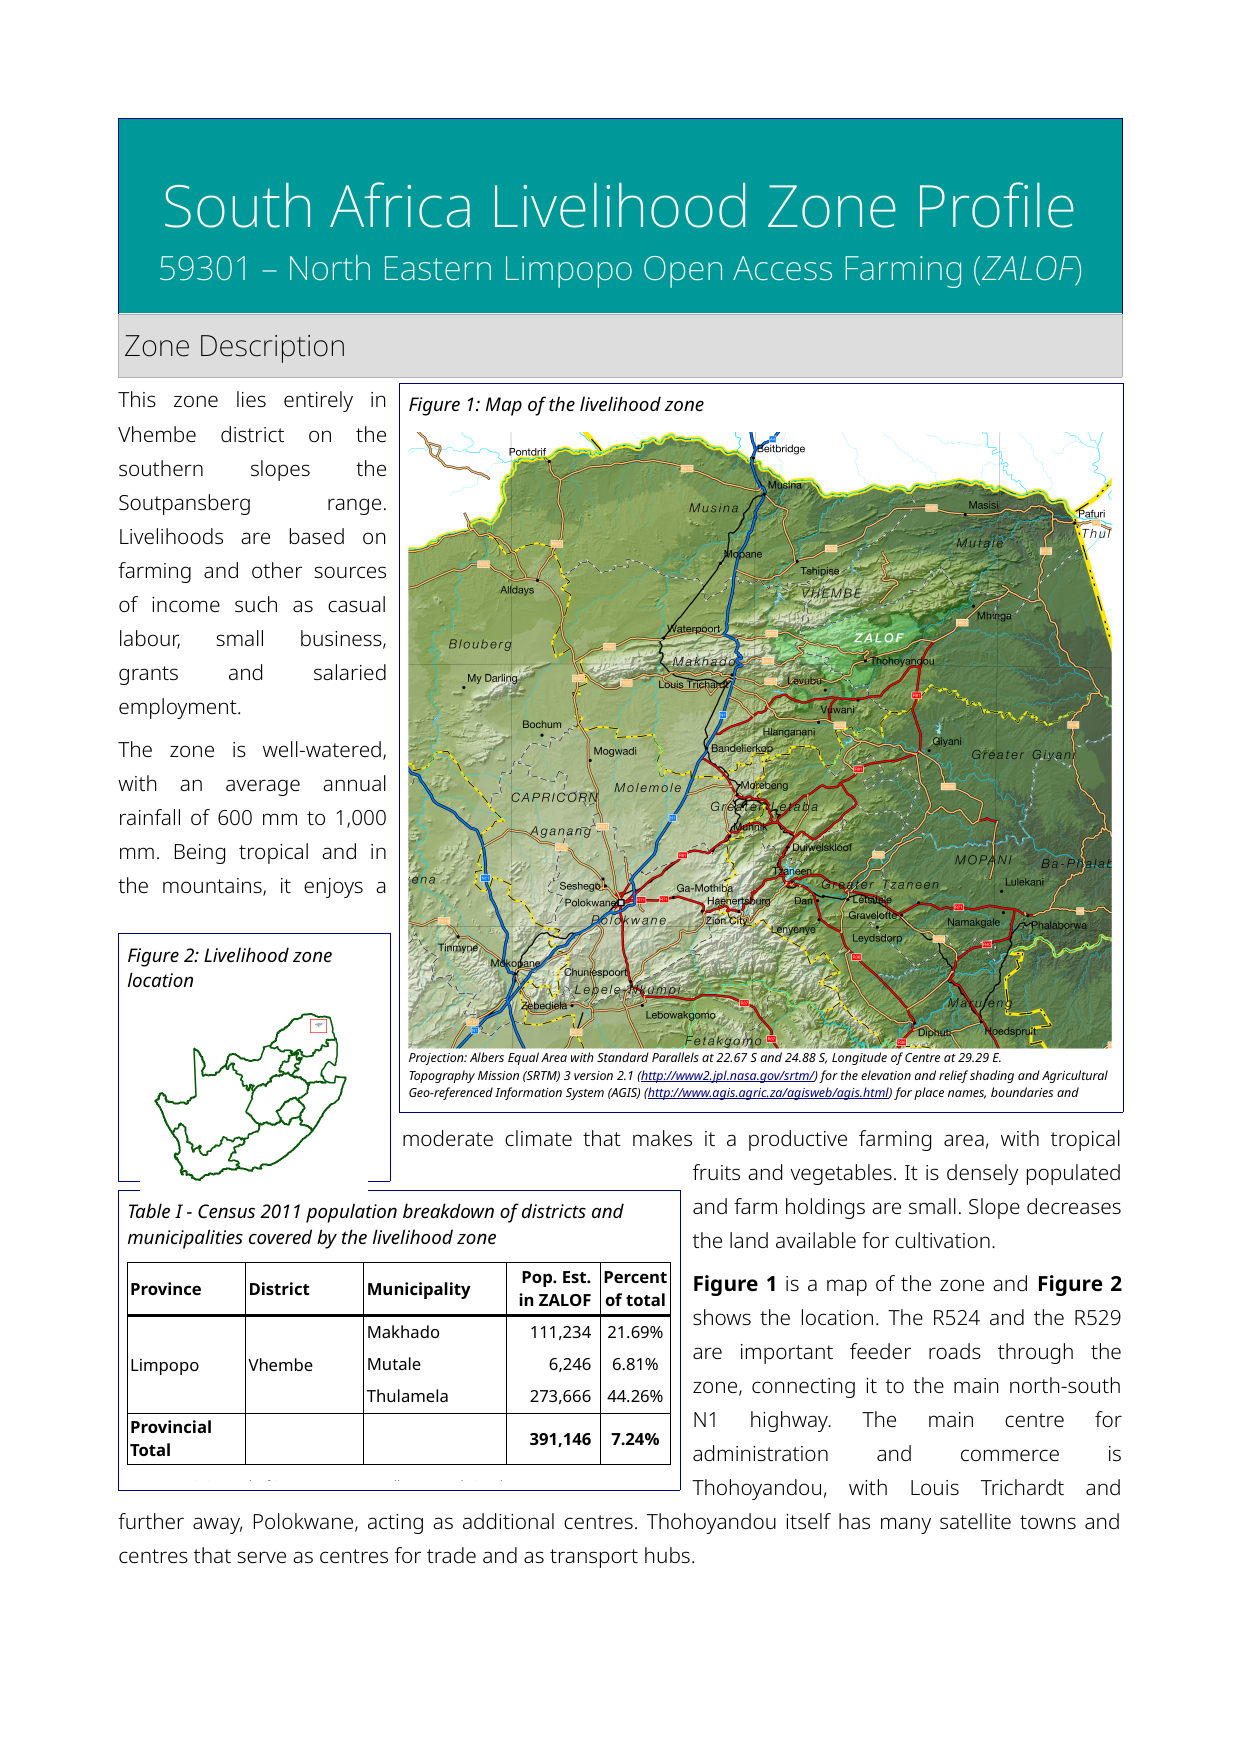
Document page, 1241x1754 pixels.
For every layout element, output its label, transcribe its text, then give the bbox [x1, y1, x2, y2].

table_header Province [128, 1263, 245, 1314]
table_cell Limpopo [128, 1317, 245, 1412]
text Sources of data: Open Street Map, Highways (http://wiki.openstreetmap.org/wiki/Planet.osm) for the road lines, Shuttle Radar Topography Mission (SRTM) 3 version 2.1 (http://www2.jpl.nasa.gov/srtm/) for the elevation and relief shading and Agricultural Geo-referenced Information System (AGIS) (http://www.agis.agric.za/agisweb/agis.html) for place names, boundaries and rivers. [408, 1067, 1114, 1103]
table_cell 6.81% [601, 1347, 670, 1380]
text The zone is well-watered, with an average annual rainfall of 600 mm to 1,000 mm. Being tropical and in the mountains, it enjoys a moderate climate that makes it a productive farming area, with tropical fruits and vegetables. It is densely populated and farm holdings are small. Slope decreases the land available for cultivation. [119, 1191, 680, 1490]
table_cell 273,666 [507, 1380, 600, 1412]
text Table I - Census 2011 population breakdown of districts and municipalities covered by the livelihood zone [127, 1199, 671, 1250]
table_cell 391,146 [507, 1414, 600, 1464]
text The zone is well-watered, with an average annual rainfall of 600 mm to 1,000 mm. Being tropical and in the mountains, it enjoys a moderate climate that makes it a productive farming area, with tropical fruits and vegetables. It is densely populated and farm holdings are small. Slope decreases the land available for cultivation. [118, 735, 1122, 1254]
table_cell 6,246 [507, 1347, 600, 1380]
text Figure 2: Livelihood zone location [127, 942, 381, 993]
text [408, 429, 1114, 435]
text Projection: Albers Equal Area with Standard Parallels at 22.67 S and 24.88 S, Longitude of Centre at 29.29 E. [408, 1047, 1114, 1067]
table_cell [246, 1414, 363, 1464]
table_header Zone Description [119, 315, 1122, 377]
table_cell Makhado [364, 1317, 506, 1347]
table_cell [364, 1414, 506, 1464]
table_cell 7.24% [601, 1414, 670, 1464]
text This zone lies entirely in Vhembe district on the southern slopes the Soutpansberg range. Livelihoods are based on farming and other sources of income such as casual labour, small business, grants and salaried employment. [118, 386, 399, 721]
table_cell 44.26% [601, 1380, 670, 1412]
table_cell 111,234 [507, 1317, 600, 1347]
table_header South Africa Livelihood Zone Profile 59301 – North Eastern Limpopo Open Access Farming (ZALOF) [119, 119, 1122, 313]
table_header Percent of total [601, 1263, 670, 1314]
table_cell Thulamela [364, 1380, 506, 1412]
text [400, 384, 1123, 1112]
picture [140, 1005, 174, 1063]
text Figure 1: Map of the livelihood zone [408, 392, 1114, 417]
text Source: Statistics South Africa, Census 2011 small area population data. [127, 1477, 671, 1481]
table_cell 21.69% [601, 1317, 670, 1347]
picture [408, 432, 605, 1050]
table_header District [246, 1263, 363, 1314]
table_header Pop. Est. in ZALOF [507, 1263, 600, 1314]
table_cell Provincial Total [128, 1414, 245, 1464]
table_cell Vhembe [246, 1317, 363, 1412]
table_cell Mutale [364, 1347, 506, 1380]
text Figure 1 is a map of the zone and Figure 2 shows the location. The R524 and the R529 are important feeder roads through the zone, connecting it to the main north-south N1 highway. The main centre for administration and commerce is Thohoyandou, with Louis Trichardt and further away, Polokwane, acting as additional centres. Thohoyandou itself has many satellite towns and centres that serve as centres for trade and as transport hubs. [118, 1269, 1122, 1570]
table_header Municipality [364, 1263, 506, 1314]
